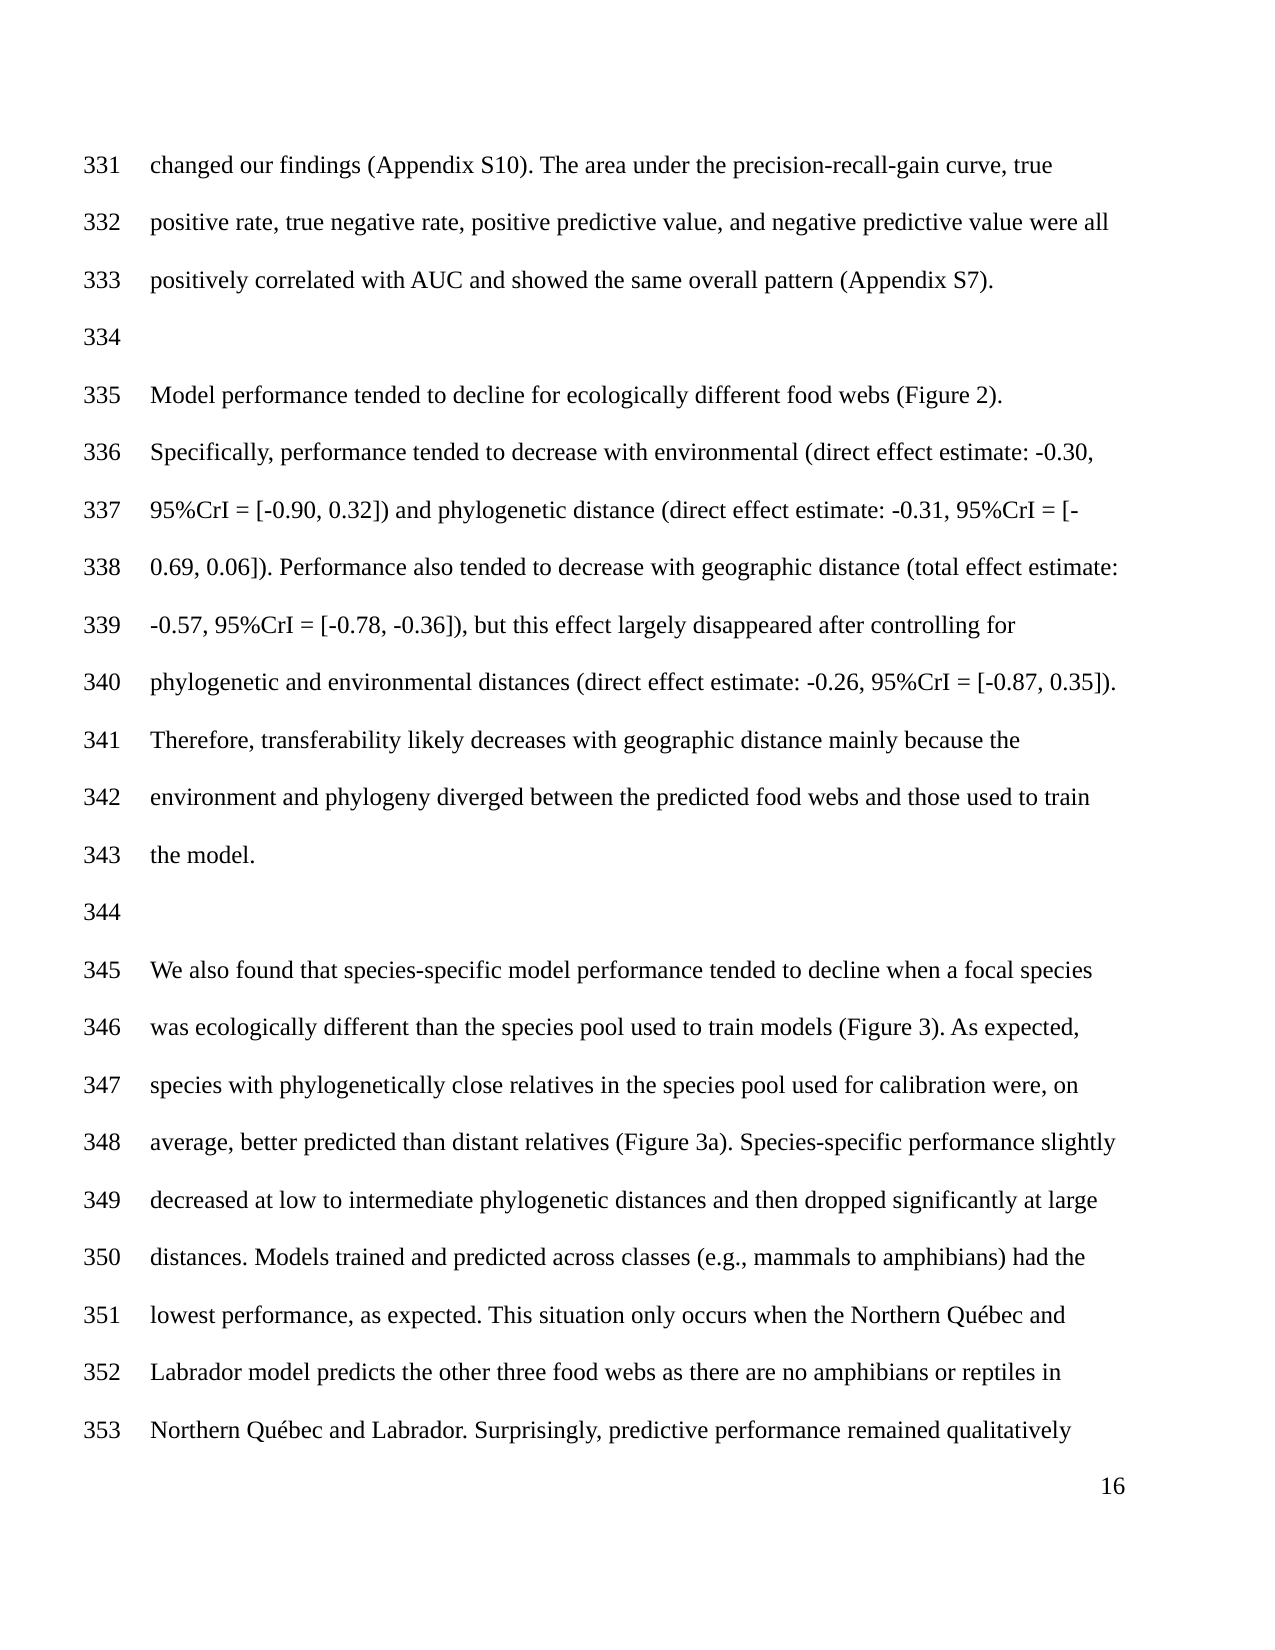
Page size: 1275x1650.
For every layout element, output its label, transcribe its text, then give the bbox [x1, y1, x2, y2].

text changed our findings (Appendix S10). The area under the precision-recall-gain curve, true positive rate, true negative rate, positive predictive value, and negative predictive value were all positively correlated with AUC and showed the same overall pattern (Appendix S7). [150, 150, 1125, 294]
text We also found that species-specific model performance tended to decline when a focal species was ecologically different than the species pool used to train models (Figure 3). As expected, species with phylogenetically close relatives in the species pool used for calibration were, on average, better predicted than distant relatives (Figure 3a). Species-specific performance slightly decreased at low to intermediate phylogenetic distances and then dropped significantly at large distances. Models trained and predicted across classes (e.g., mammals to amphibians) had the lowest performance, as expected. This situation only occurs when the Northern Québec and Labrador model predicts the other three food webs as there are no amphibians or reptiles in Northern Québec and Labrador. Surprisingly, predictive performance remained qualitatively [150, 955, 1125, 1444]
text Model performance tended to decline for ecologically different food webs (Figure 2). Specifically, performance tended to decrease with environmental (direct effect estimate: -0.30, 95%CrI = [-0.90, 0.32]) and phylogenetic distance (direct effect estimate: -0.31, 95%CrI = [-0.69, 0.06]). Performance also tended to decrease with geographic distance (total effect estimate: -0.57, 95%CrI = [-0.78, -0.36]), but this effect largely disappeared after controlling for phylogenetic and environmental distances (direct effect estimate: -0.26, 95%CrI = [-0.87, 0.35]). Therefore, transferability likely decreases with geographic distance mainly because the environment and phylogeny diverged between the predicted food webs and those used to train the model. [150, 380, 1125, 869]
